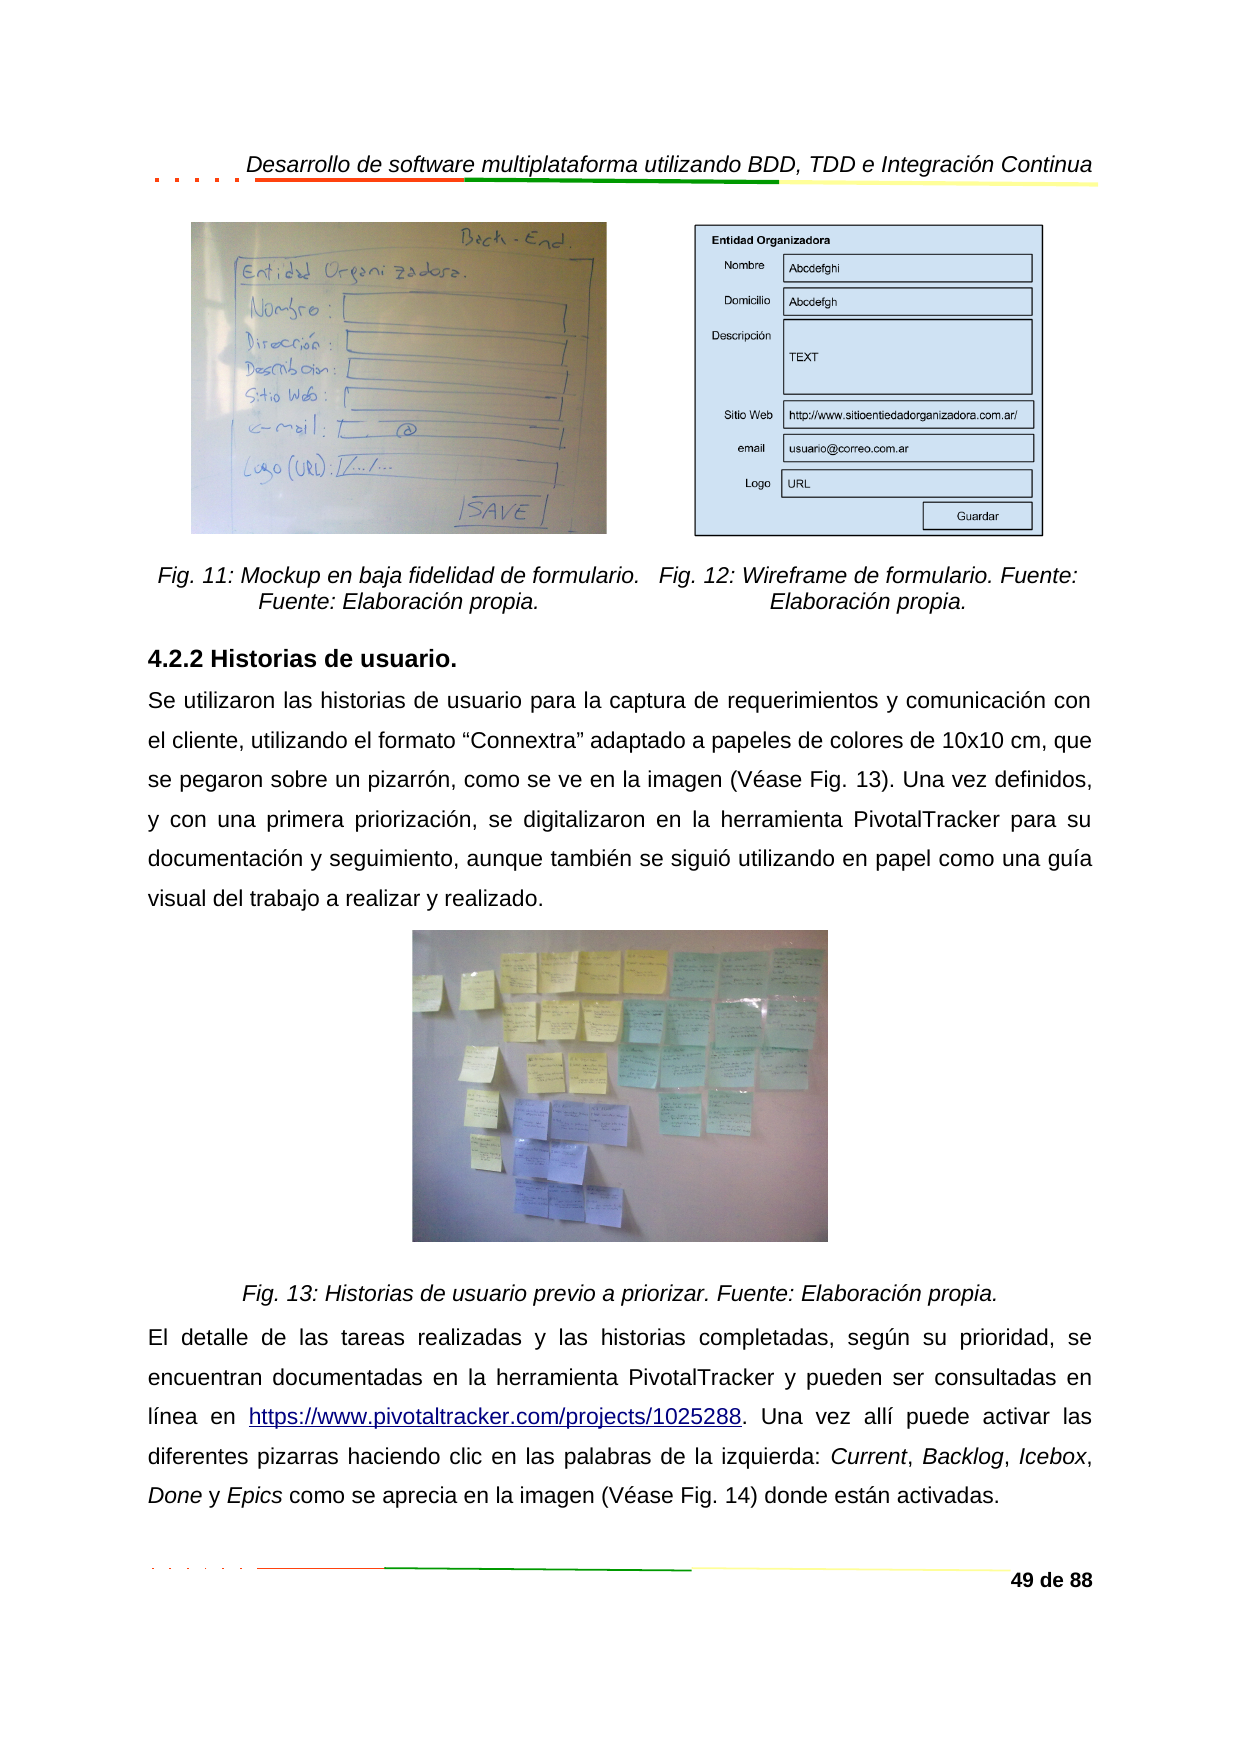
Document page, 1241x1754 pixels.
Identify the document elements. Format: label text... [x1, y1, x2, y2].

table_cell Fig. 12: Wireframe de formulario. Fuente: Elaboración propia. [650, 543, 1086, 632]
list 4.2.2 Historias de usuario. [148, 644, 1093, 673]
picture [692, 222, 1044, 538]
table_header [148, 924, 1093, 1262]
text Se utilizaron las historias de usuario para la captura de requerimientos y comunicación con el cliente, utilizando el formato “Connextra” adaptado a papeles de colores de 10x10 cm, que se pegaron sobre un pizarrón, como se ve en la imagen (Véase Fig. 13). Una vez definidos, y con una primera priorización, se digitalizaron en la herramienta PivotalTracker para su documentación y seguimiento, aunque también se siguió utilizando en papel como una guía visual del trabajo a realizar y realizado. [148, 687, 1093, 911]
table_cell Fig. 11: Mockup en baja fidelidad de formulario. Fuente: Elaboración propia. [148, 543, 650, 632]
picture [191, 222, 607, 534]
text El detalle de las tareas realizadas y las historias completadas, según su prioridad, se encuentran documentadas en la herramienta PivotalTracker y pueden ser consultadas en línea en https://www.pivotaltracker.com/projects/1025288. Una vez allí puede activar las diferentes pizarras haciendo clic en las palabras de la izquierda: Current, Backlog, Icebox, Done y Epics como se aprecia en la imagen (Véase Fig. 14) donde están activadas. [148, 1324, 1093, 1509]
table_header [650, 217, 1086, 543]
picture [412, 930, 828, 1242]
table_cell Fig. 13: Historias de usuario previo a priorizar. Fuente: Elaboración propia. [148, 1262, 1093, 1324]
table_header [148, 217, 650, 543]
